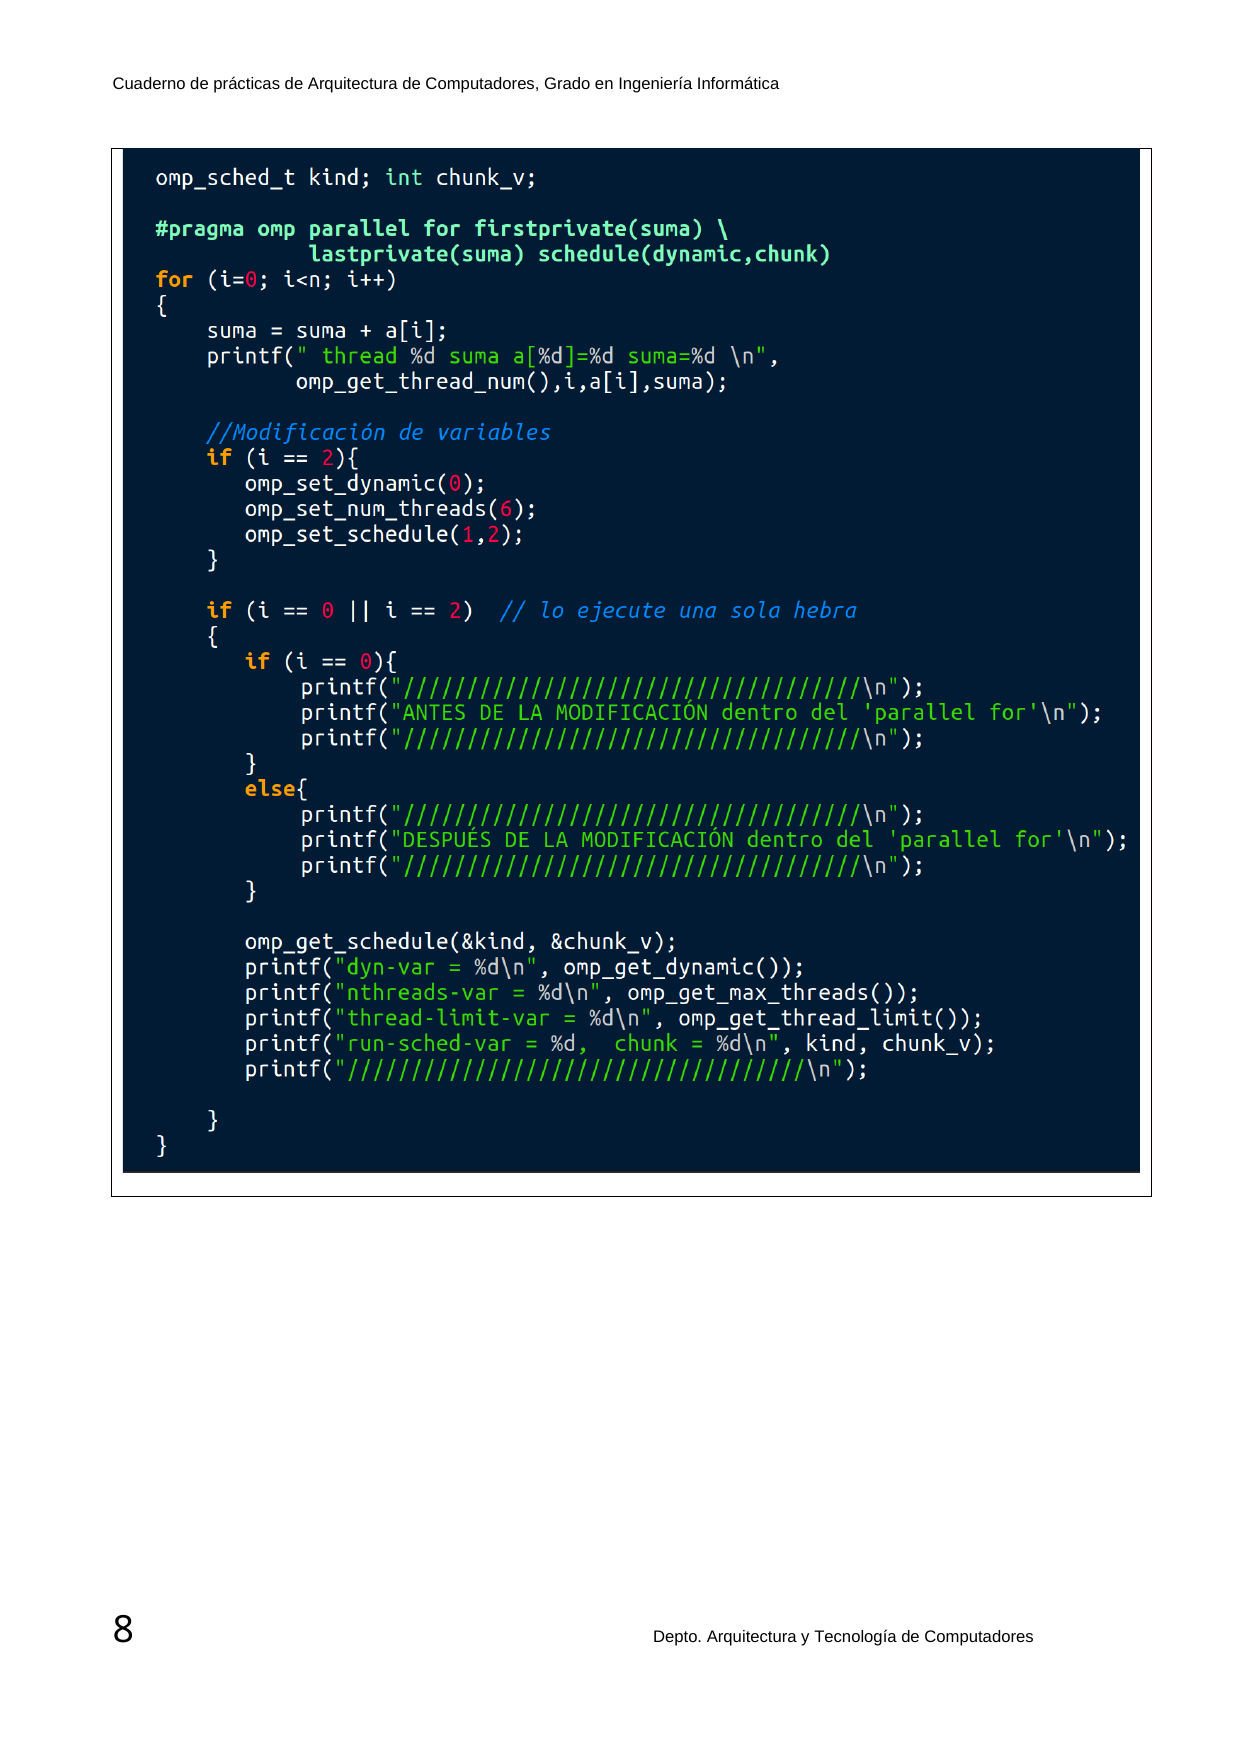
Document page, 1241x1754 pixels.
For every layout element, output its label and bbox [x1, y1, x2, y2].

picture [122, 148, 1140, 1173]
table_header [112, 149, 1151, 1196]
